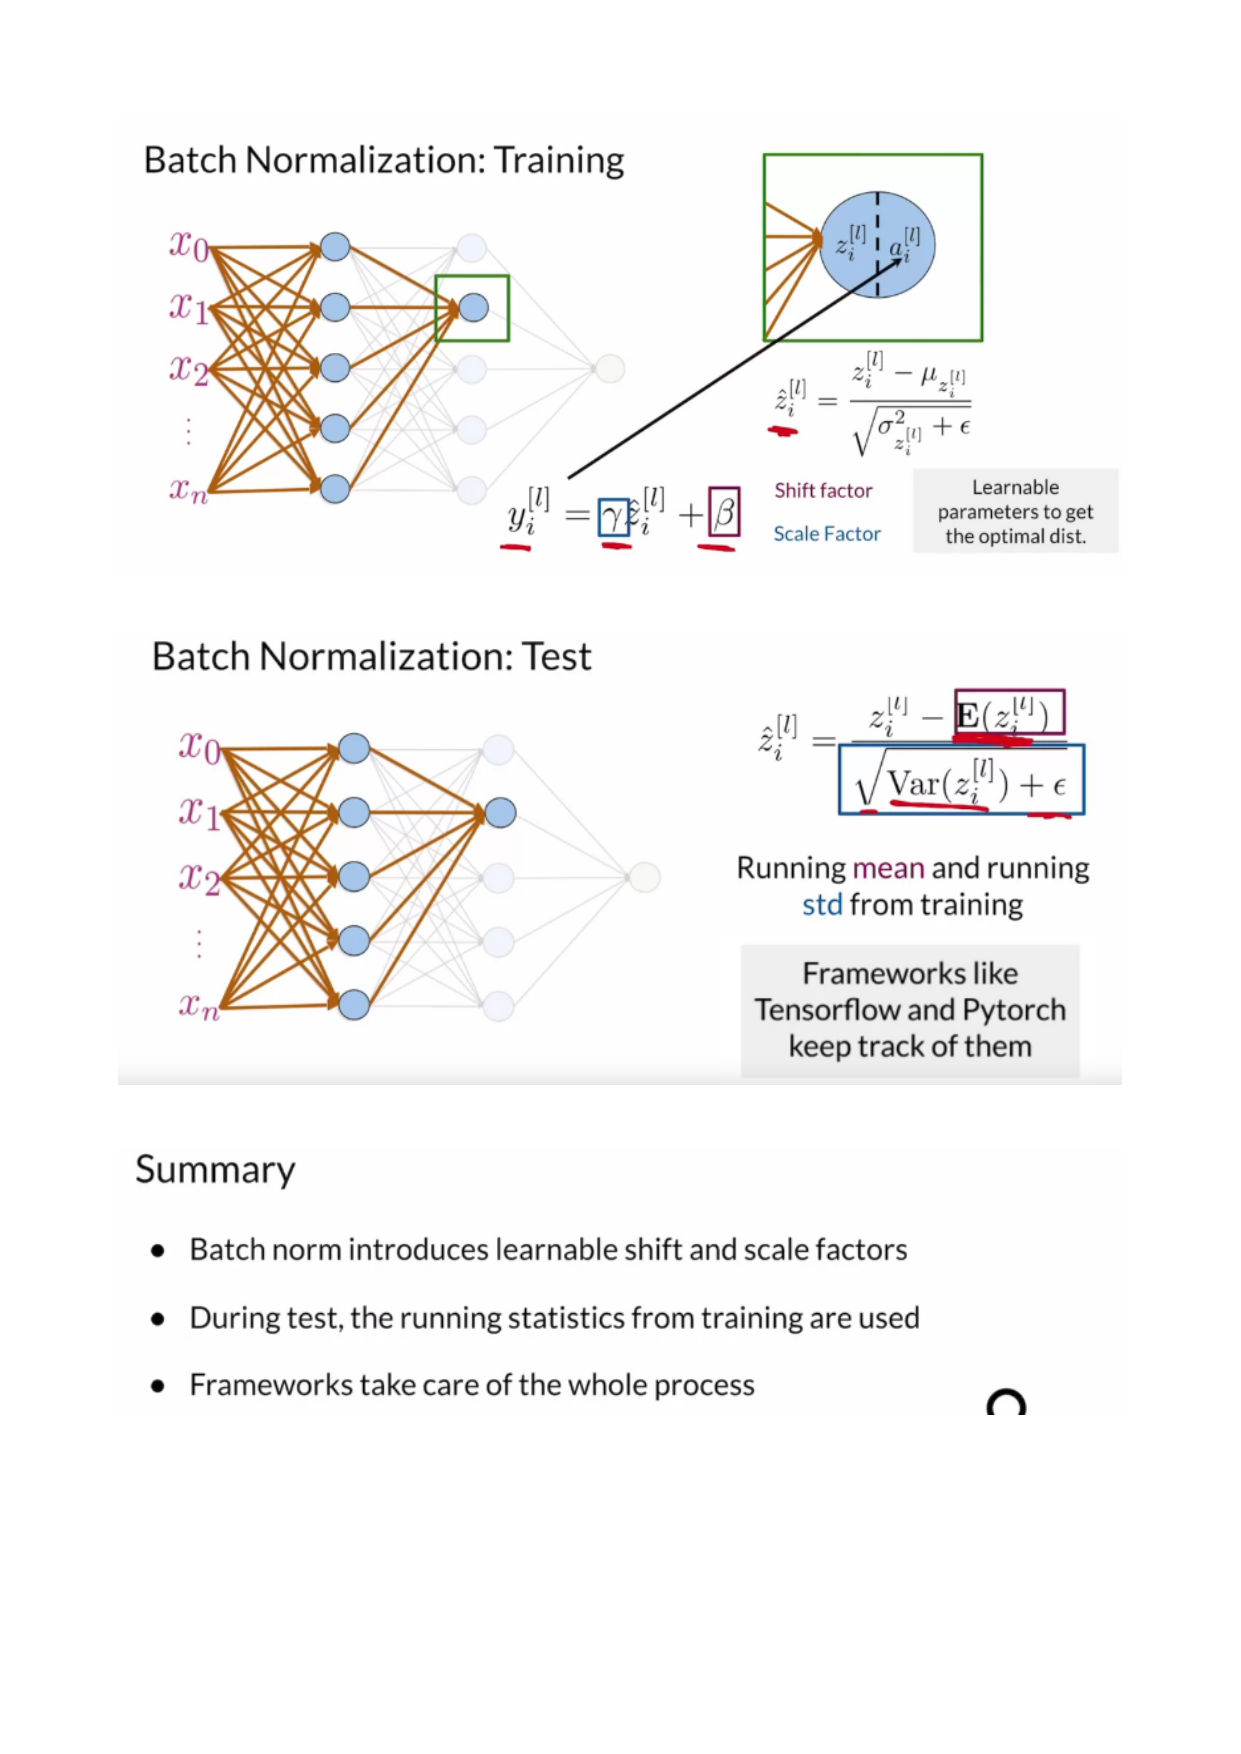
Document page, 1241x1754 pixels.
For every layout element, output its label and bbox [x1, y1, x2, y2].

picture [118, 632, 1123, 1085]
picture [118, 118, 1123, 576]
picture [118, 1146, 1123, 1415]
